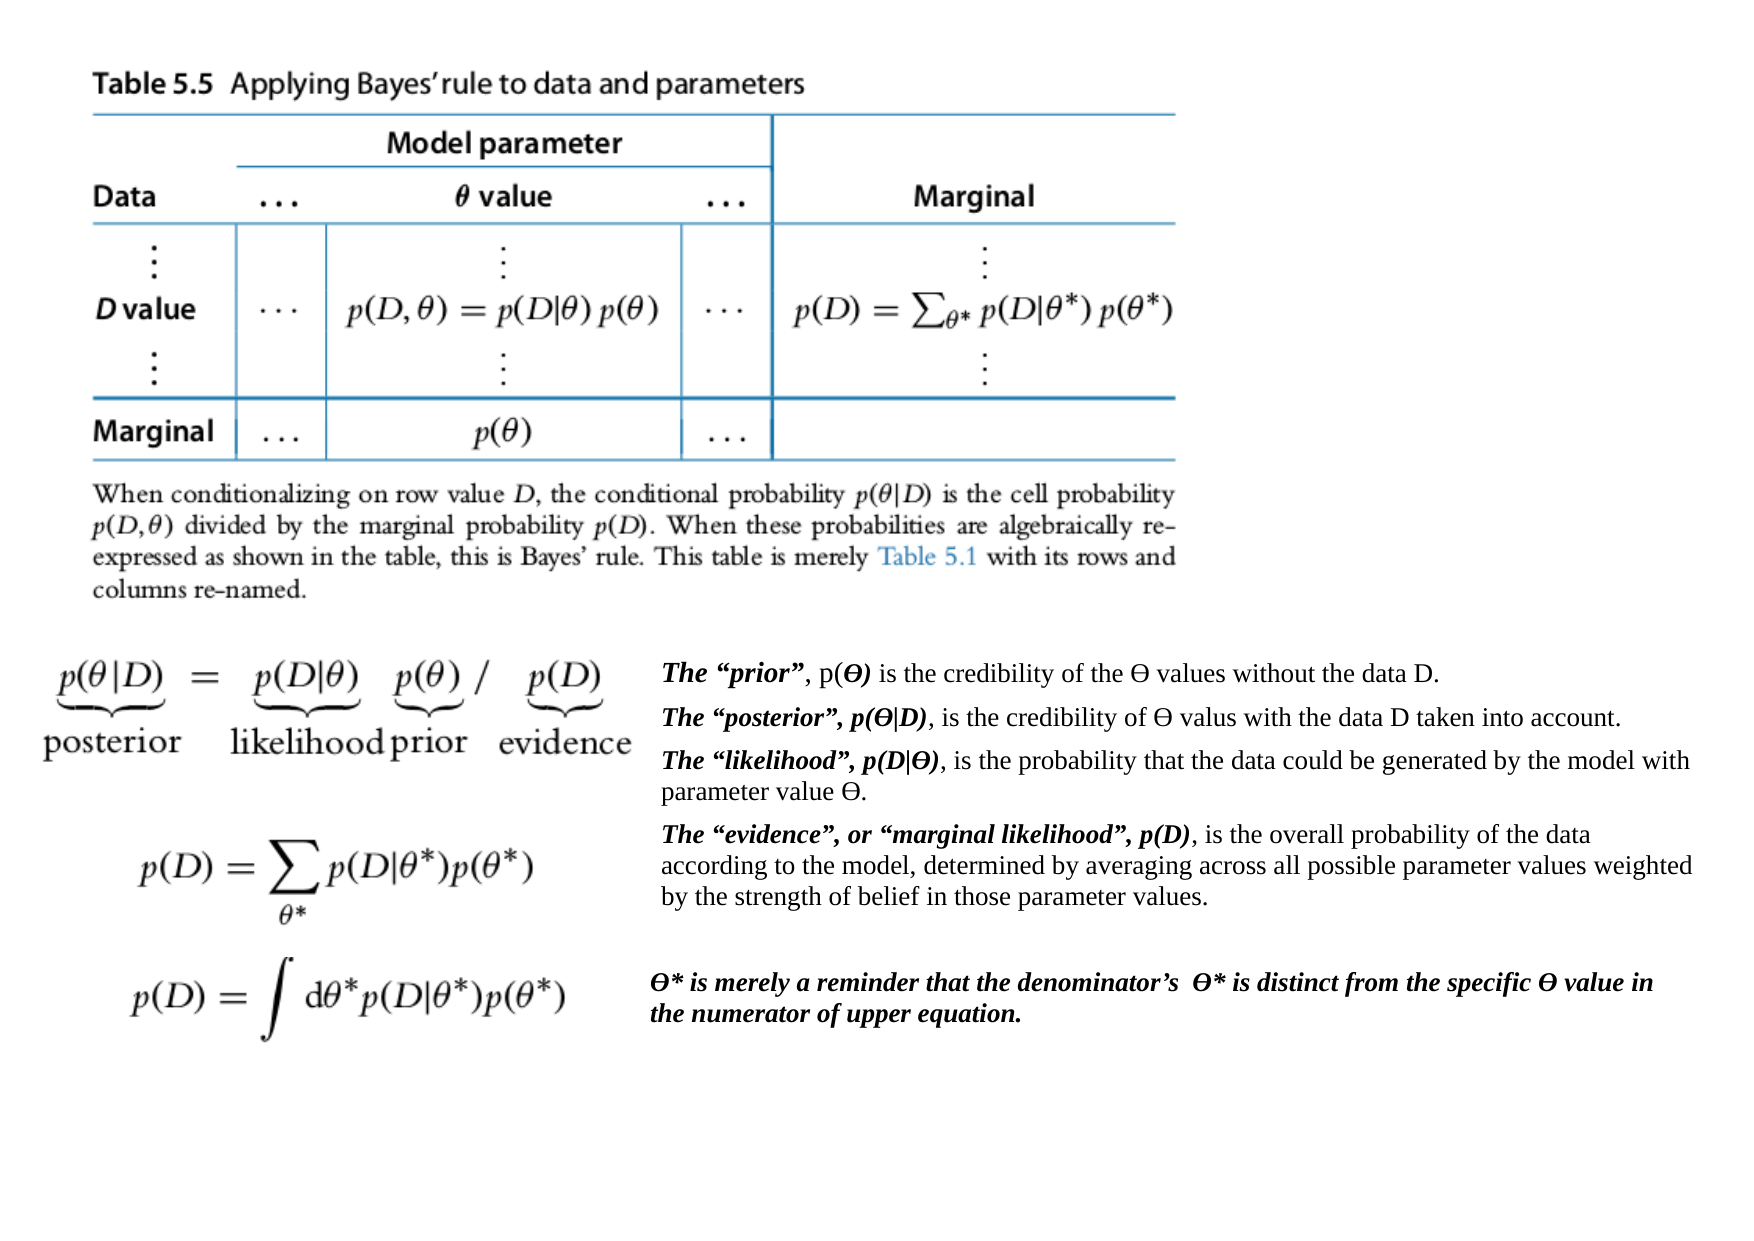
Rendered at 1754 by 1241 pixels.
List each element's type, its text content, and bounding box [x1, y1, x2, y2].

picture [123, 957, 593, 1055]
text The “prior”, p(Ө) is the credibility of the Ө values without the data D. [661, 655, 1695, 689]
text The “posterior”, p(Ө|D), is the credibility of Ө valus with the data D taken into account. [661, 701, 1695, 732]
text Ө* is merely a reminder that the denominator’s Ө* is distinct from the specific Ө value in the numerator of upper equation. [593, 966, 1695, 1029]
text The “likelihood”, p(D|Ө), is the probability that the data could be generated by the model with parameter value Ө. [661, 744, 1695, 806]
picture [88, 59, 1187, 609]
text The “evidence”, or “marginal likelihood”, p(D), is the overall probability of the data according to the model, determined by averaging across all possible parameter values weighted by the strength of belief in those parameter values. [661, 818, 1695, 911]
text [59, 966, 123, 1029]
picture [34, 646, 661, 942]
